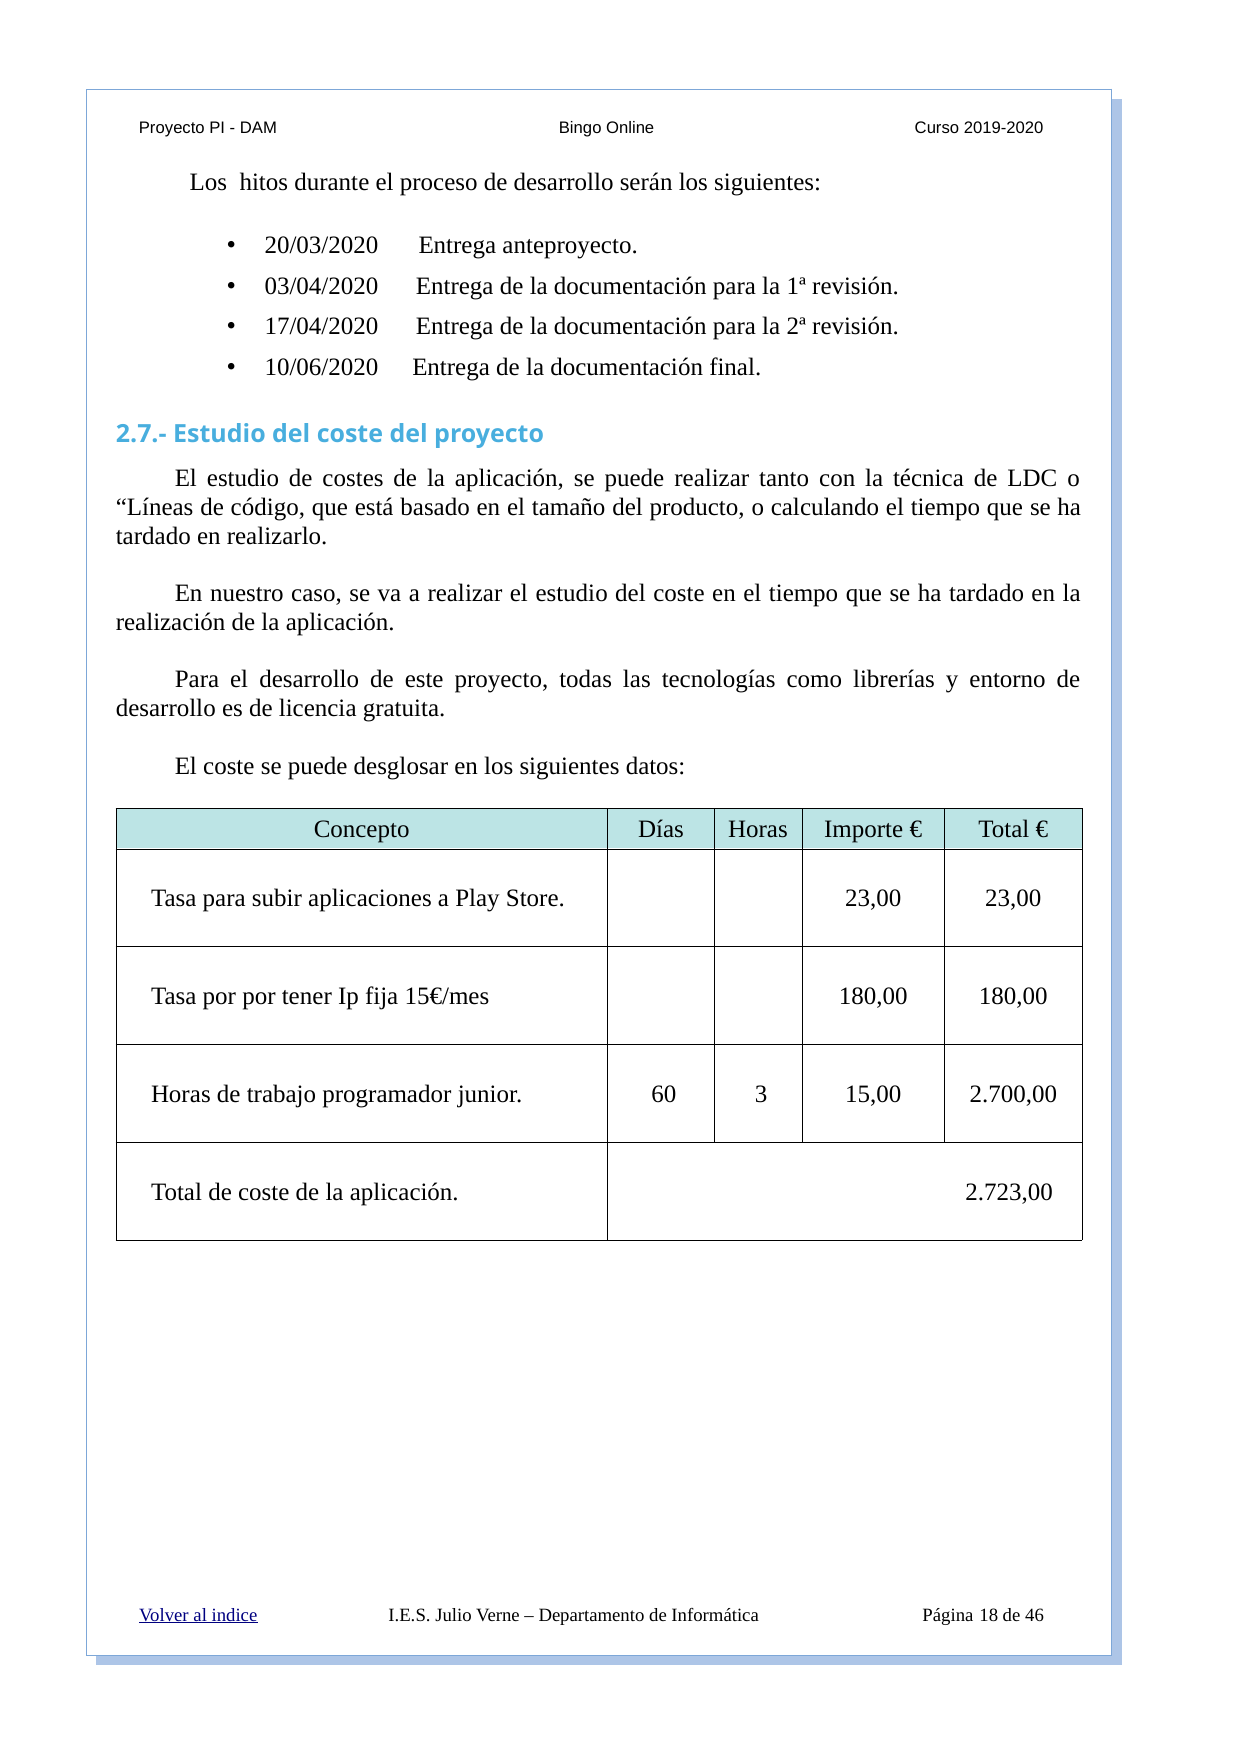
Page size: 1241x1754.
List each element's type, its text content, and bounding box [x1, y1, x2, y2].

text El coste se puede desglosar en los siguientes datos: [116, 751, 1082, 779]
table_cell 180,00 [803, 947, 944, 1044]
table_cell [608, 947, 714, 1044]
list 20/03/2020 Entrega anteproyecto. [227, 230, 1082, 259]
table_cell 60 [608, 1045, 714, 1142]
list 10/06/2020 Entrega de la documentación final. [227, 352, 1082, 381]
table_cell Tasa por por tener Ip fija 15€/mes [117, 947, 607, 1044]
table_cell [608, 850, 714, 946]
table_header Importe € [803, 809, 944, 848]
table_header Total € [945, 809, 1082, 848]
list 03/04/2020 Entrega de la documentación para la 1ª revisión. [227, 271, 1082, 299]
table_cell [715, 850, 802, 946]
table_cell 23,00 [945, 850, 1082, 946]
list 17/04/2020 Entrega de la documentación para la 2ª revisión. [227, 311, 1082, 340]
table_cell Tasa para subir aplicaciones a Play Store. [117, 850, 607, 946]
text En nuestro caso, se va a realizar el estudio del coste en el tiempo que se ha tardado en la realización de la aplicación. [116, 578, 1082, 636]
text Los hitos durante el proceso de desarrollo serán los siguientes: [116, 167, 1082, 196]
table_cell Horas de trabajo programador junior. [117, 1045, 607, 1142]
table_cell 23,00 [803, 850, 944, 946]
text Para el desarrollo de este proyecto, todas las tecnologías como librerías y entorno de desarrollo es de licencia gratuita. [116, 664, 1082, 722]
table_cell 2.723,00 [608, 1143, 1082, 1240]
table_cell Total de coste de la aplicación. [117, 1143, 607, 1240]
table_header Concepto [117, 809, 607, 848]
table_header Días [608, 809, 714, 848]
table_cell 3 [715, 1045, 802, 1142]
text El estudio de costes de la aplicación, se puede realizar tanto con la técnica de LDC o “Líneas de código, que está basado en el tamaño del producto, o calculando el tiempo que se ha tardado en realizarlo. [116, 463, 1082, 549]
table_cell 15,00 [803, 1045, 944, 1142]
table_cell 180,00 [945, 947, 1082, 1044]
table_cell [715, 947, 802, 1044]
table_cell 2.700,00 [945, 1045, 1082, 1142]
table_header Horas [715, 809, 802, 848]
subtitle 2.7.- Estudio del coste del proyecto [116, 408, 1023, 451]
